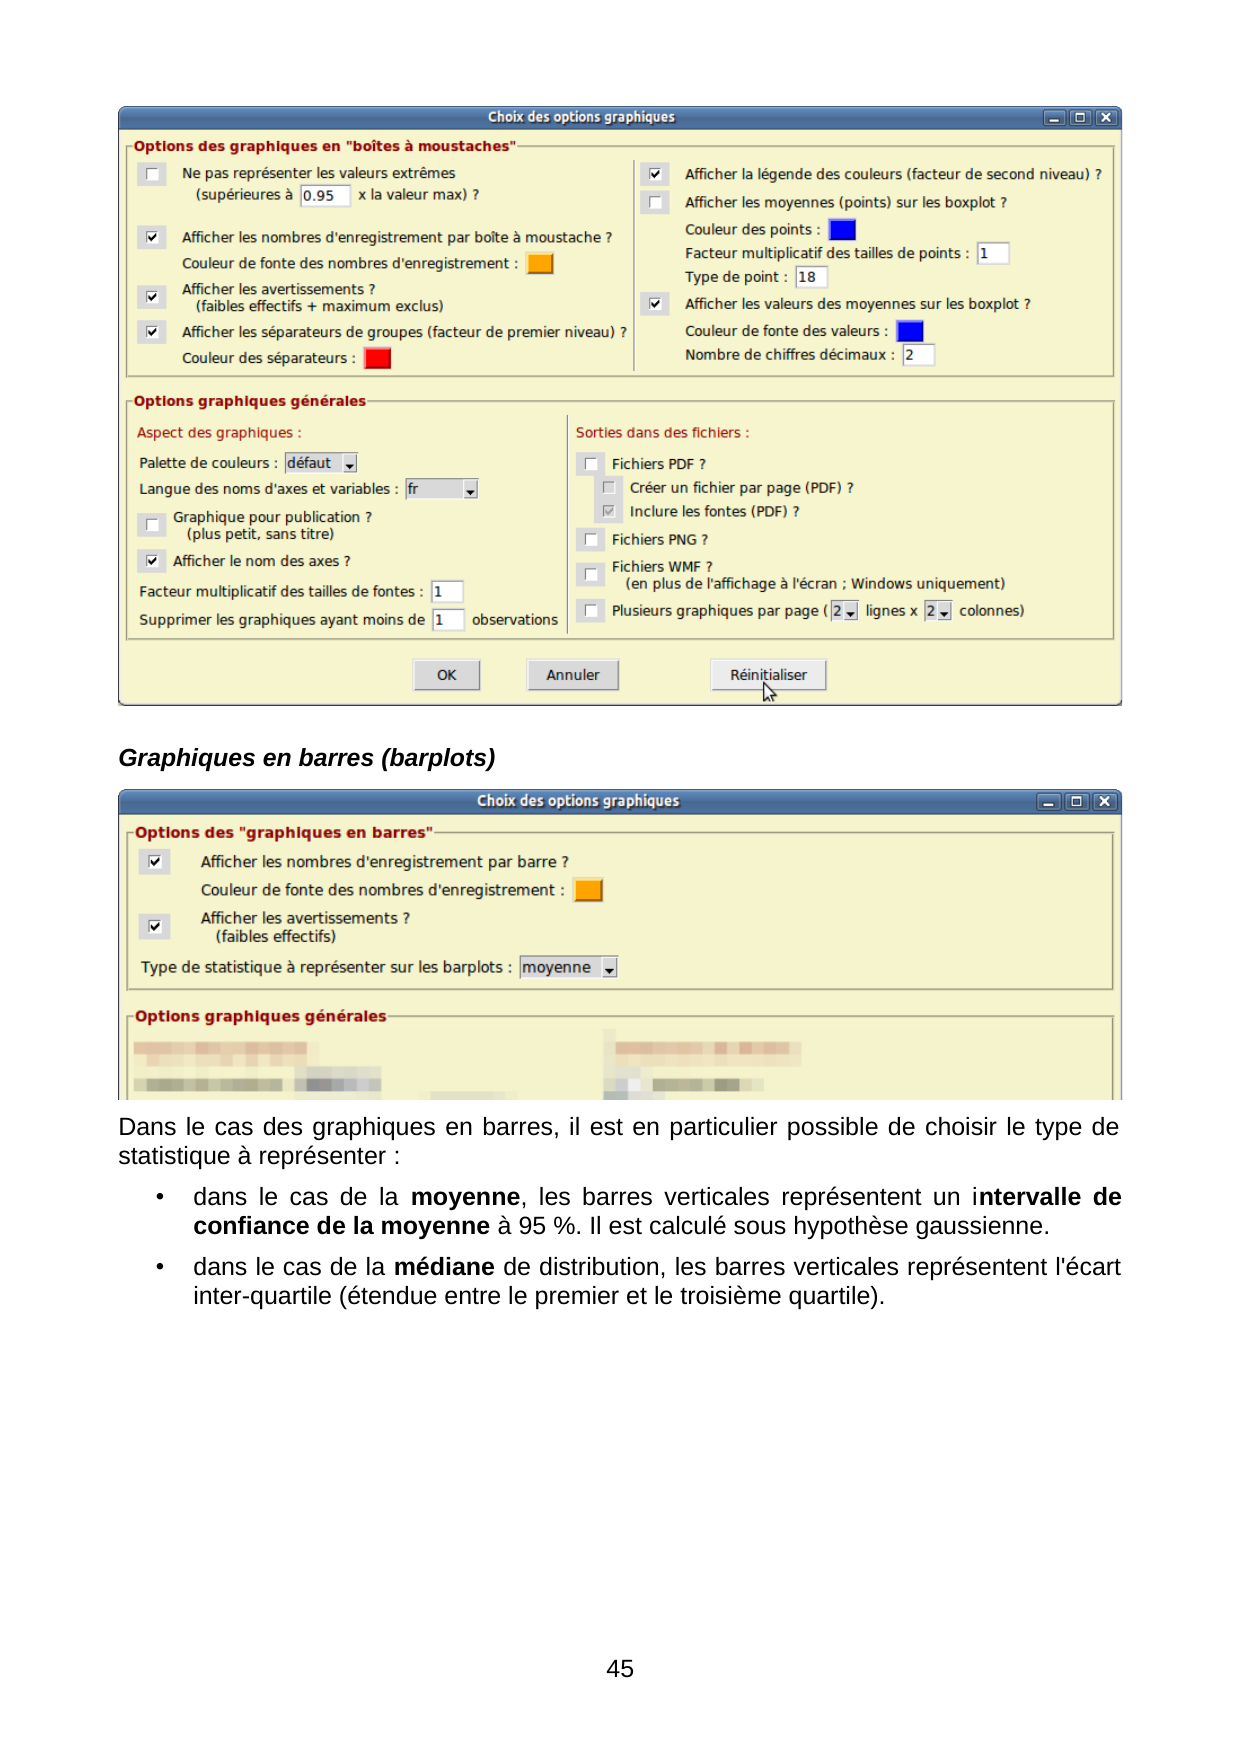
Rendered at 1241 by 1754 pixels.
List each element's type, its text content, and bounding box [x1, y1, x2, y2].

picture [118, 789, 1123, 1100]
list dans le cas de la moyenne, les barres verticales représentent un intervalle de confiance de la moyenne à 95 %. Il est calculé sous hypothèse gaussienne. [156, 1182, 1122, 1239]
subtitle Graphiques en barres (barplots) [118, 743, 1122, 771]
picture [118, 106, 1123, 706]
text Dans le cas des graphiques en barres, il est en particulier possible de choisir le type de statistique à représenter : [118, 1112, 1122, 1169]
list dans le cas de la médiane de distribution, les barres verticales représentent l'écart inter-quartile (étendue entre le premier et le troisième quartile). [156, 1252, 1122, 1309]
